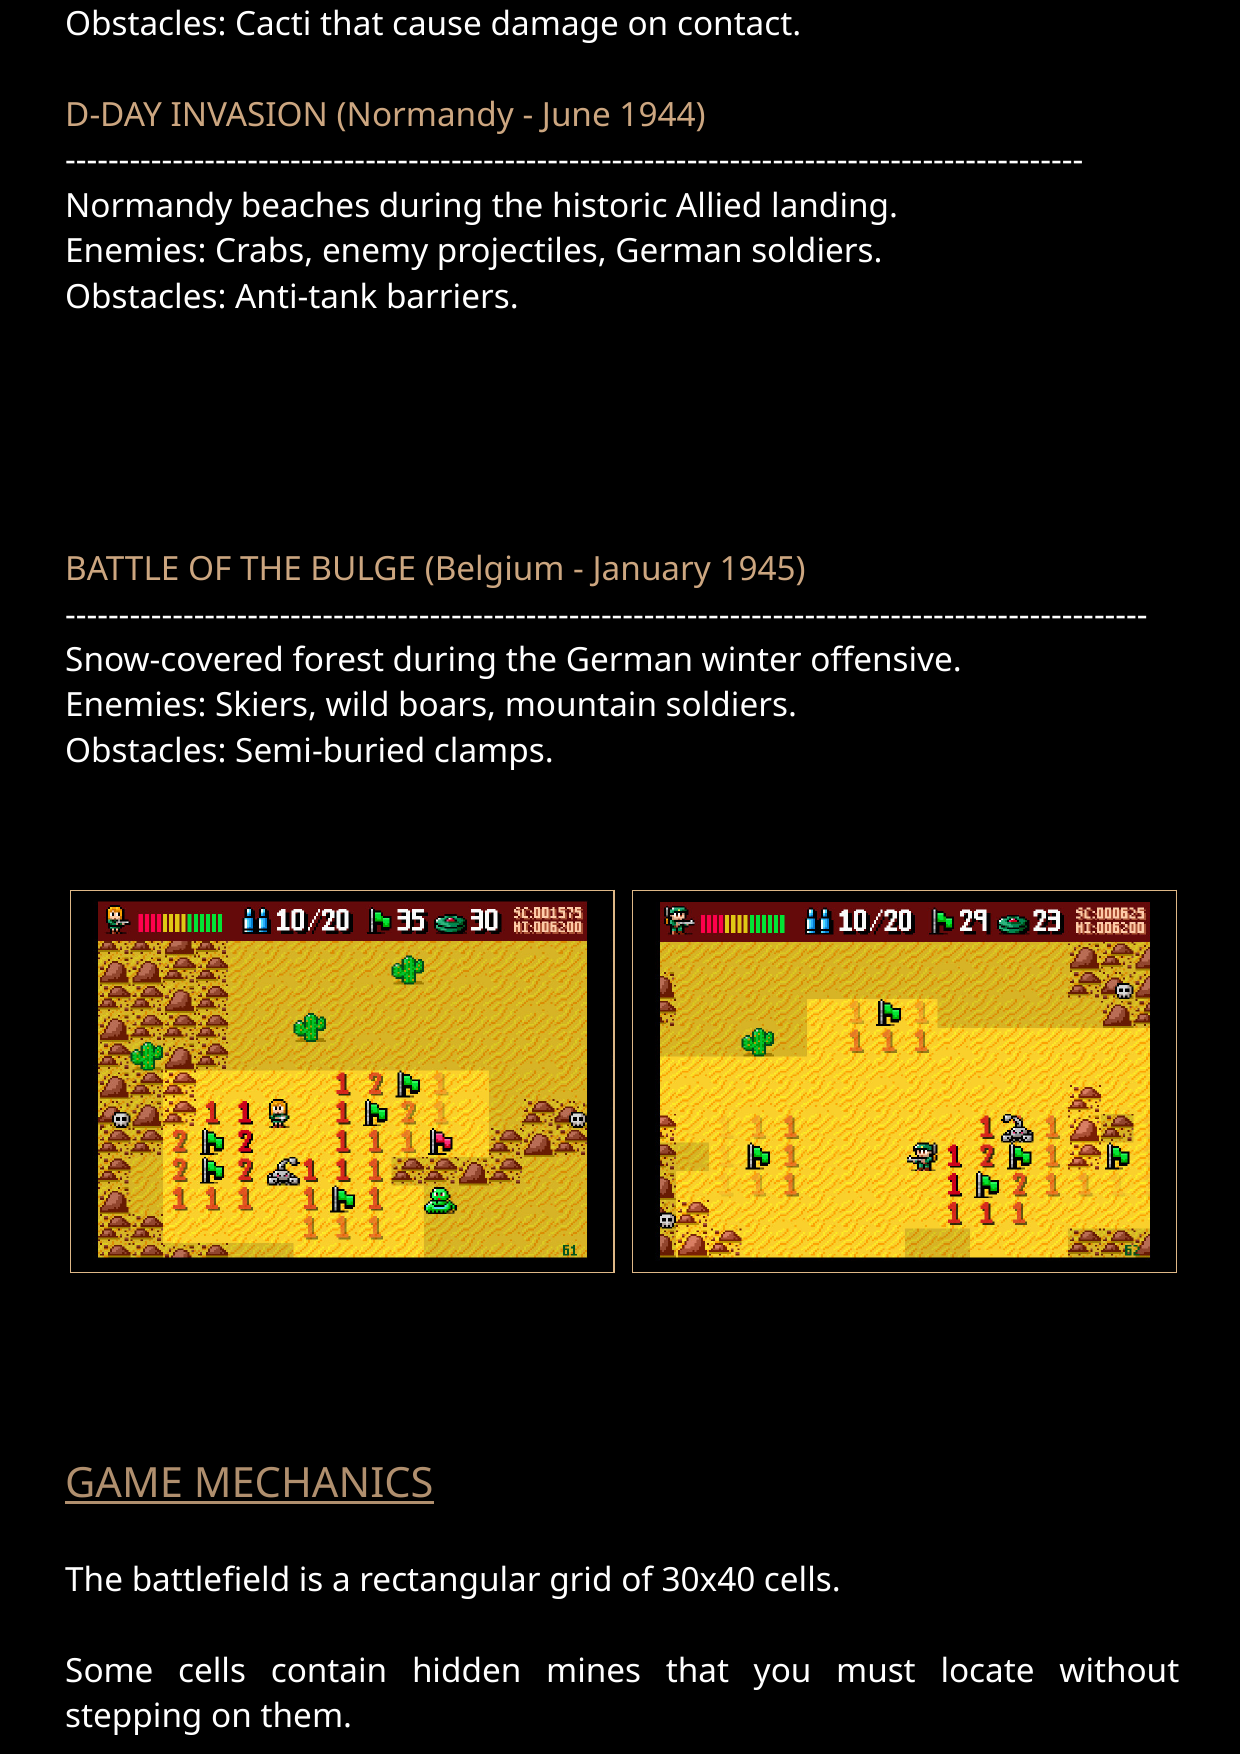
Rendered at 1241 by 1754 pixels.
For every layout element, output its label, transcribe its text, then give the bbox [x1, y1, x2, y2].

text Snow-covered forest during the German winter offensive. [65, 636, 1181, 681]
text Obstacles: Semi-buried clamps. [65, 727, 1181, 772]
text Obstacles: Cacti that cause damage on contact. [65, 0, 1181, 45]
text The battlefield is a rectangular grid of 30x40 cells. [65, 1556, 1181, 1601]
picture [633, 891, 1176, 1272]
text GAME MECHANICS [65, 1453, 1211, 1510]
text Obstacles: Anti-tank barriers. [65, 272, 1181, 318]
text ----------------------------------------------------------------------------------------------------- [65, 590, 1181, 636]
text ----------------------------------------------------------------------------------------------- [65, 136, 1181, 182]
text Normandy beaches during the historic Allied landing. [65, 182, 1181, 227]
text Enemies: Skiers, wild boars, mountain soldiers. [65, 681, 1181, 727]
picture [71, 891, 613, 1272]
text BATTLE OF THE BULGE (Belgium - January 1945) [65, 545, 1181, 590]
text D-DAY INVASION (Normandy - June 1944) [65, 91, 1181, 136]
text Enemies: Crabs, enemy projectiles, German soldiers. [65, 227, 1181, 272]
text Some cells contain hidden mines that you must locate without stepping on them. [65, 1646, 1181, 1737]
